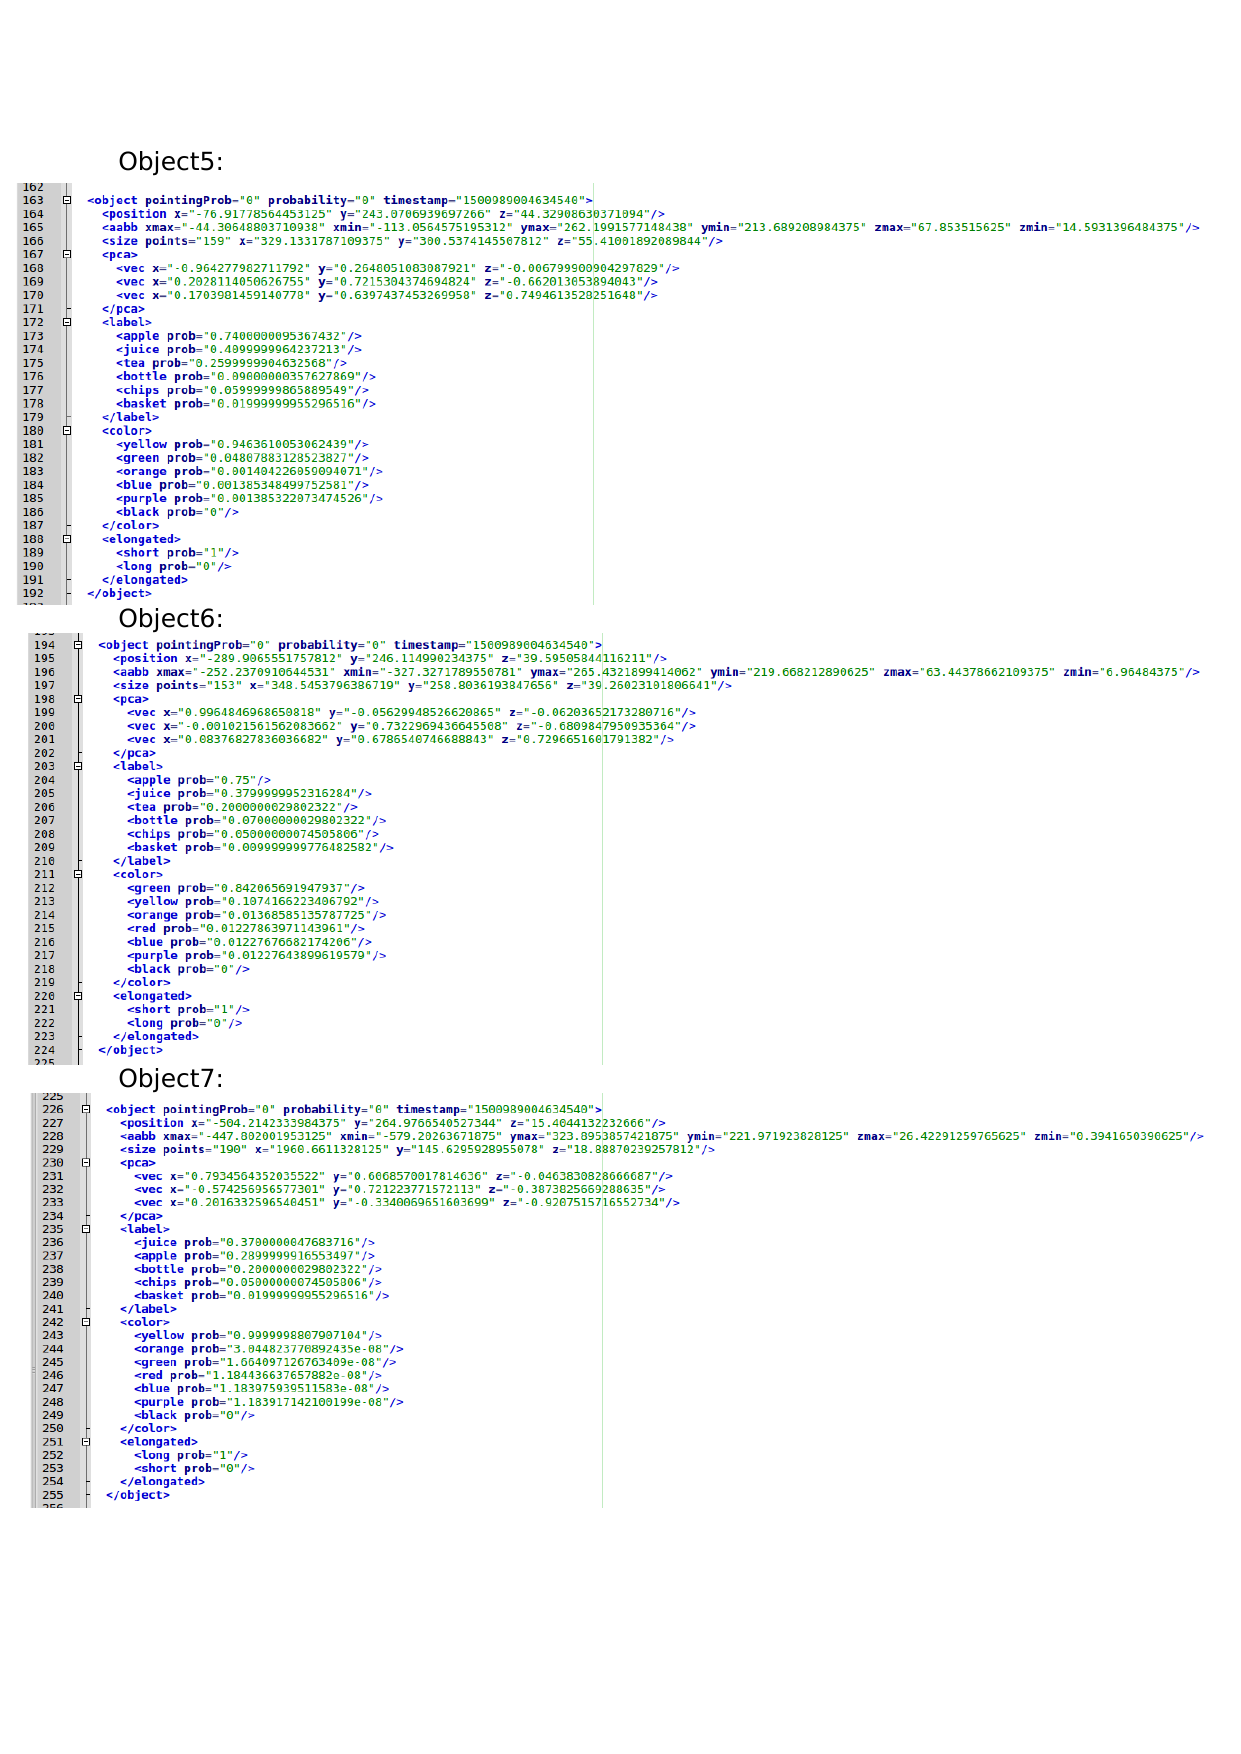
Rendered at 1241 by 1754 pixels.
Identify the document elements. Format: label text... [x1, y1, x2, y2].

text Object5: [118, 147, 1122, 176]
text Object6: [118, 176, 1122, 633]
text Object7: [118, 633, 1122, 1094]
picture [30, 1093, 164, 1508]
picture [16, 183, 160, 605]
picture [28, 633, 167, 1065]
